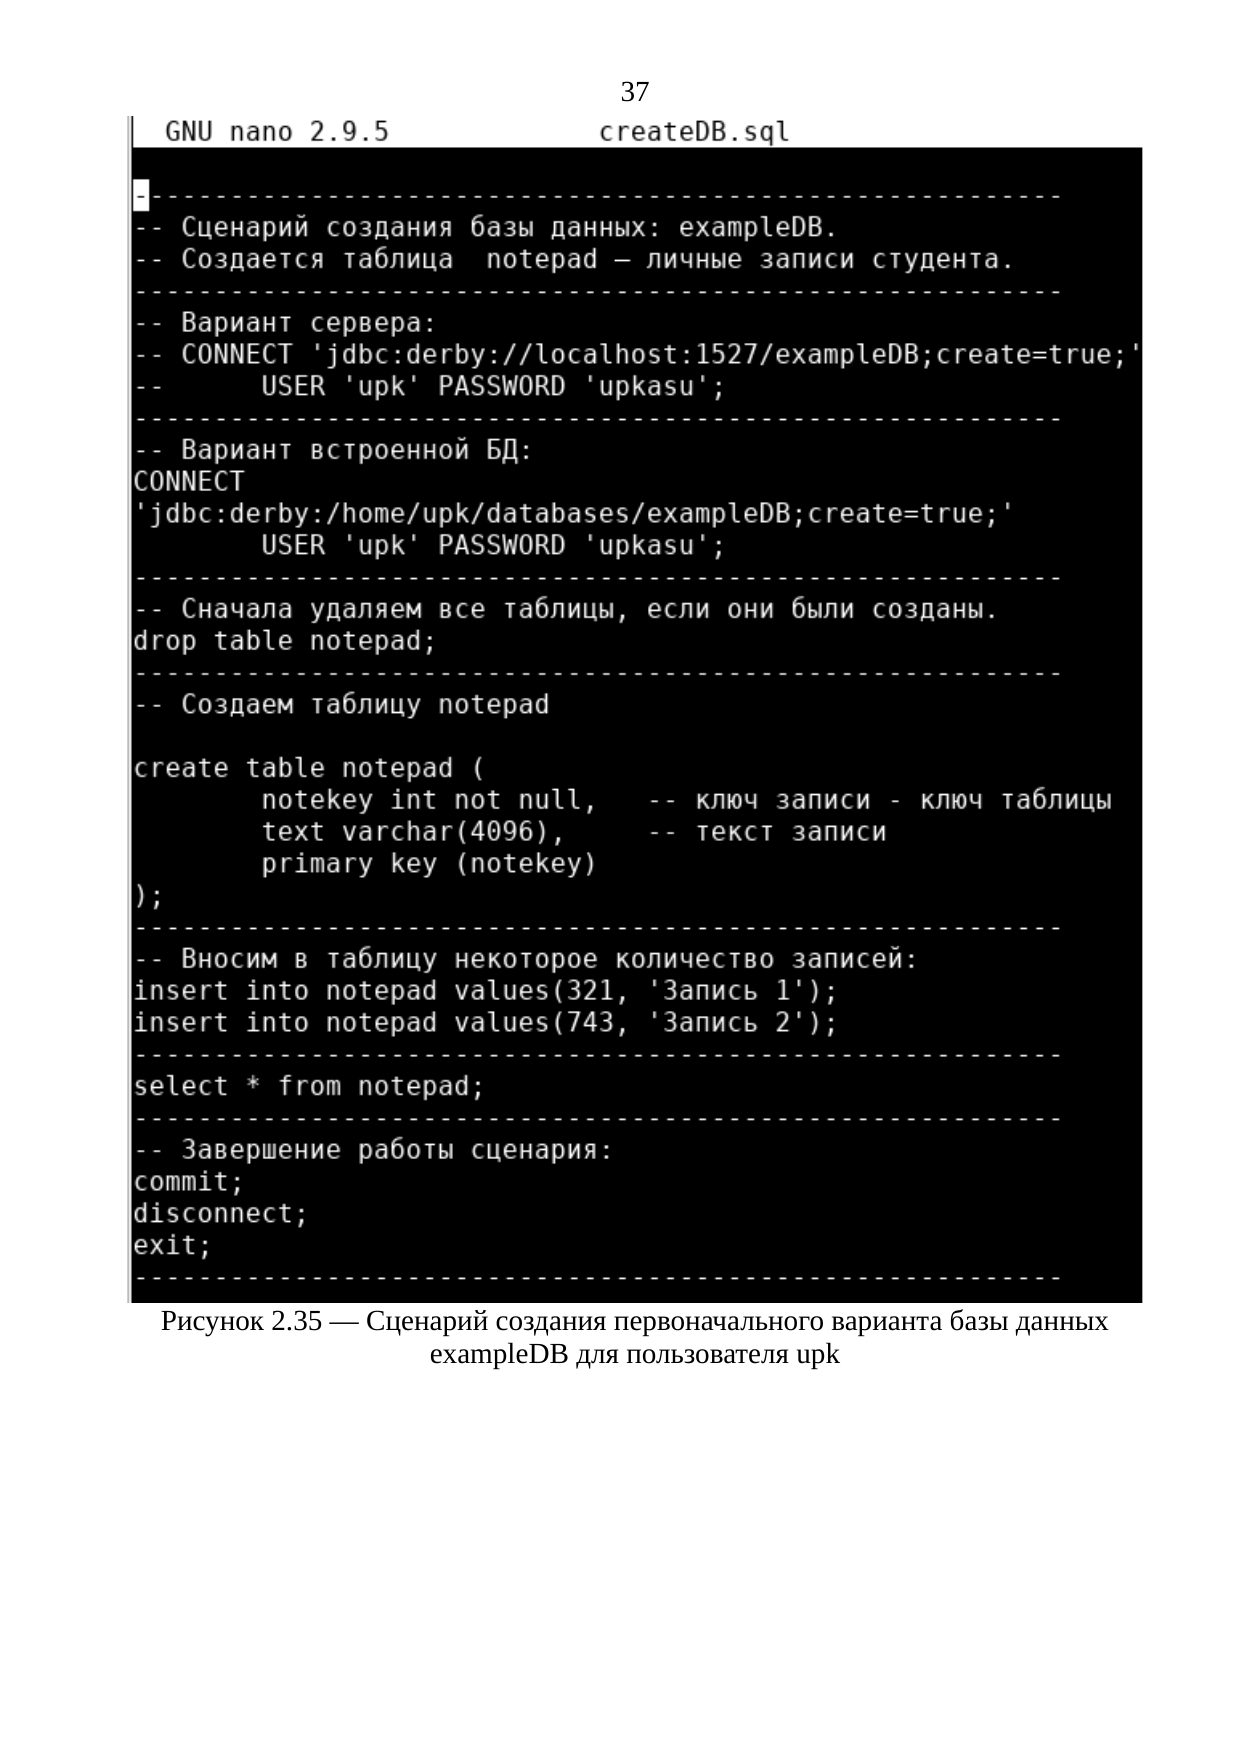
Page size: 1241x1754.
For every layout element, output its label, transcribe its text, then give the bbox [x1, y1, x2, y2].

text Рисунок 2.35 — Сценарий создания первоначального варианта базы данных exampleDB для пользователя upk [118, 107, 1152, 1370]
picture [127, 116, 1143, 1303]
